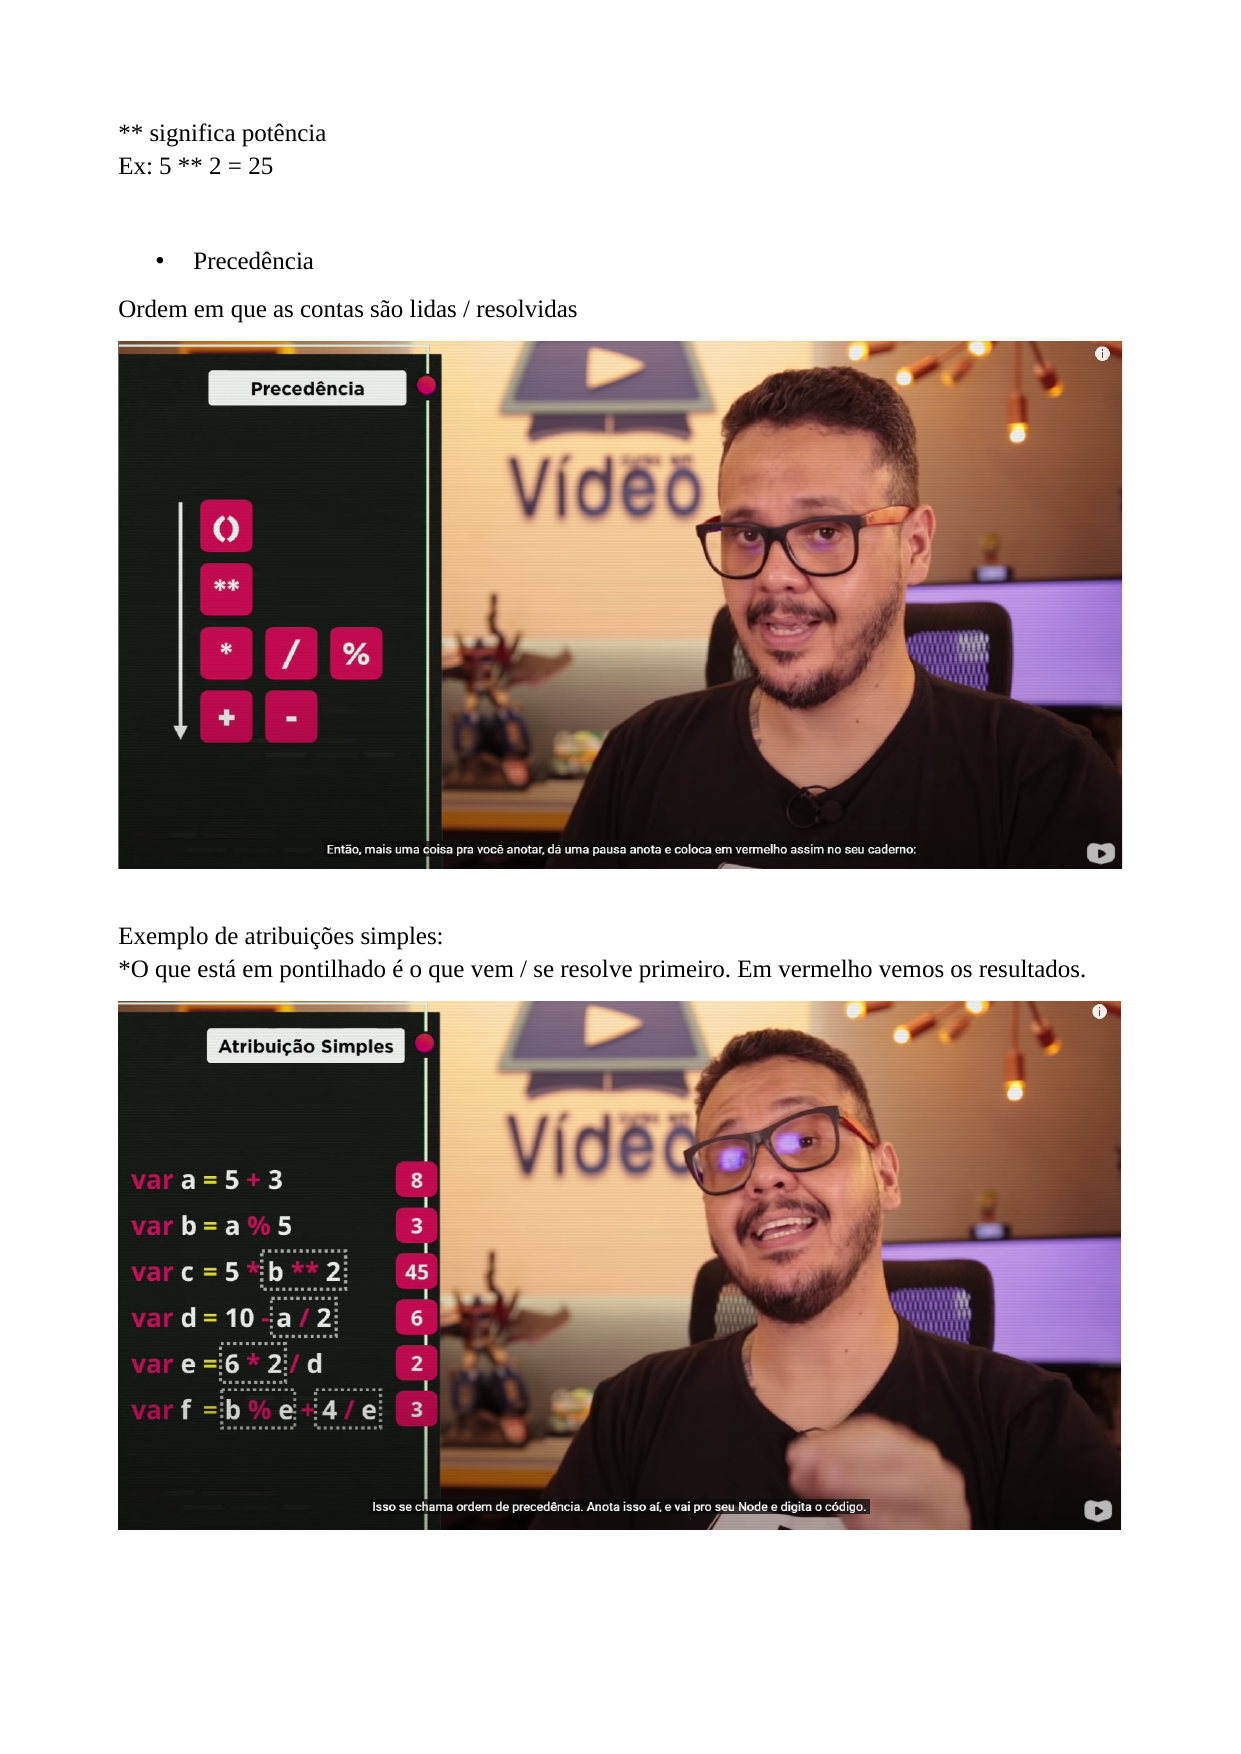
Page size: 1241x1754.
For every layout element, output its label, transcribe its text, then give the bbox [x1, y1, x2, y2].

list Precedência [156, 246, 1122, 275]
text Exemplo de atribuições simples: *O que está em pontilhado é o que vem / se resolve primeiro. Em vermelho vemos os resultados. [118, 921, 1122, 983]
text Ordem em que as contas são lidas / resolvidas [118, 294, 1122, 323]
picture [118, 1001, 1123, 1530]
text ** significa potência Ex: 5 ** 2 = 25 [118, 118, 1122, 180]
picture [118, 341, 1123, 869]
